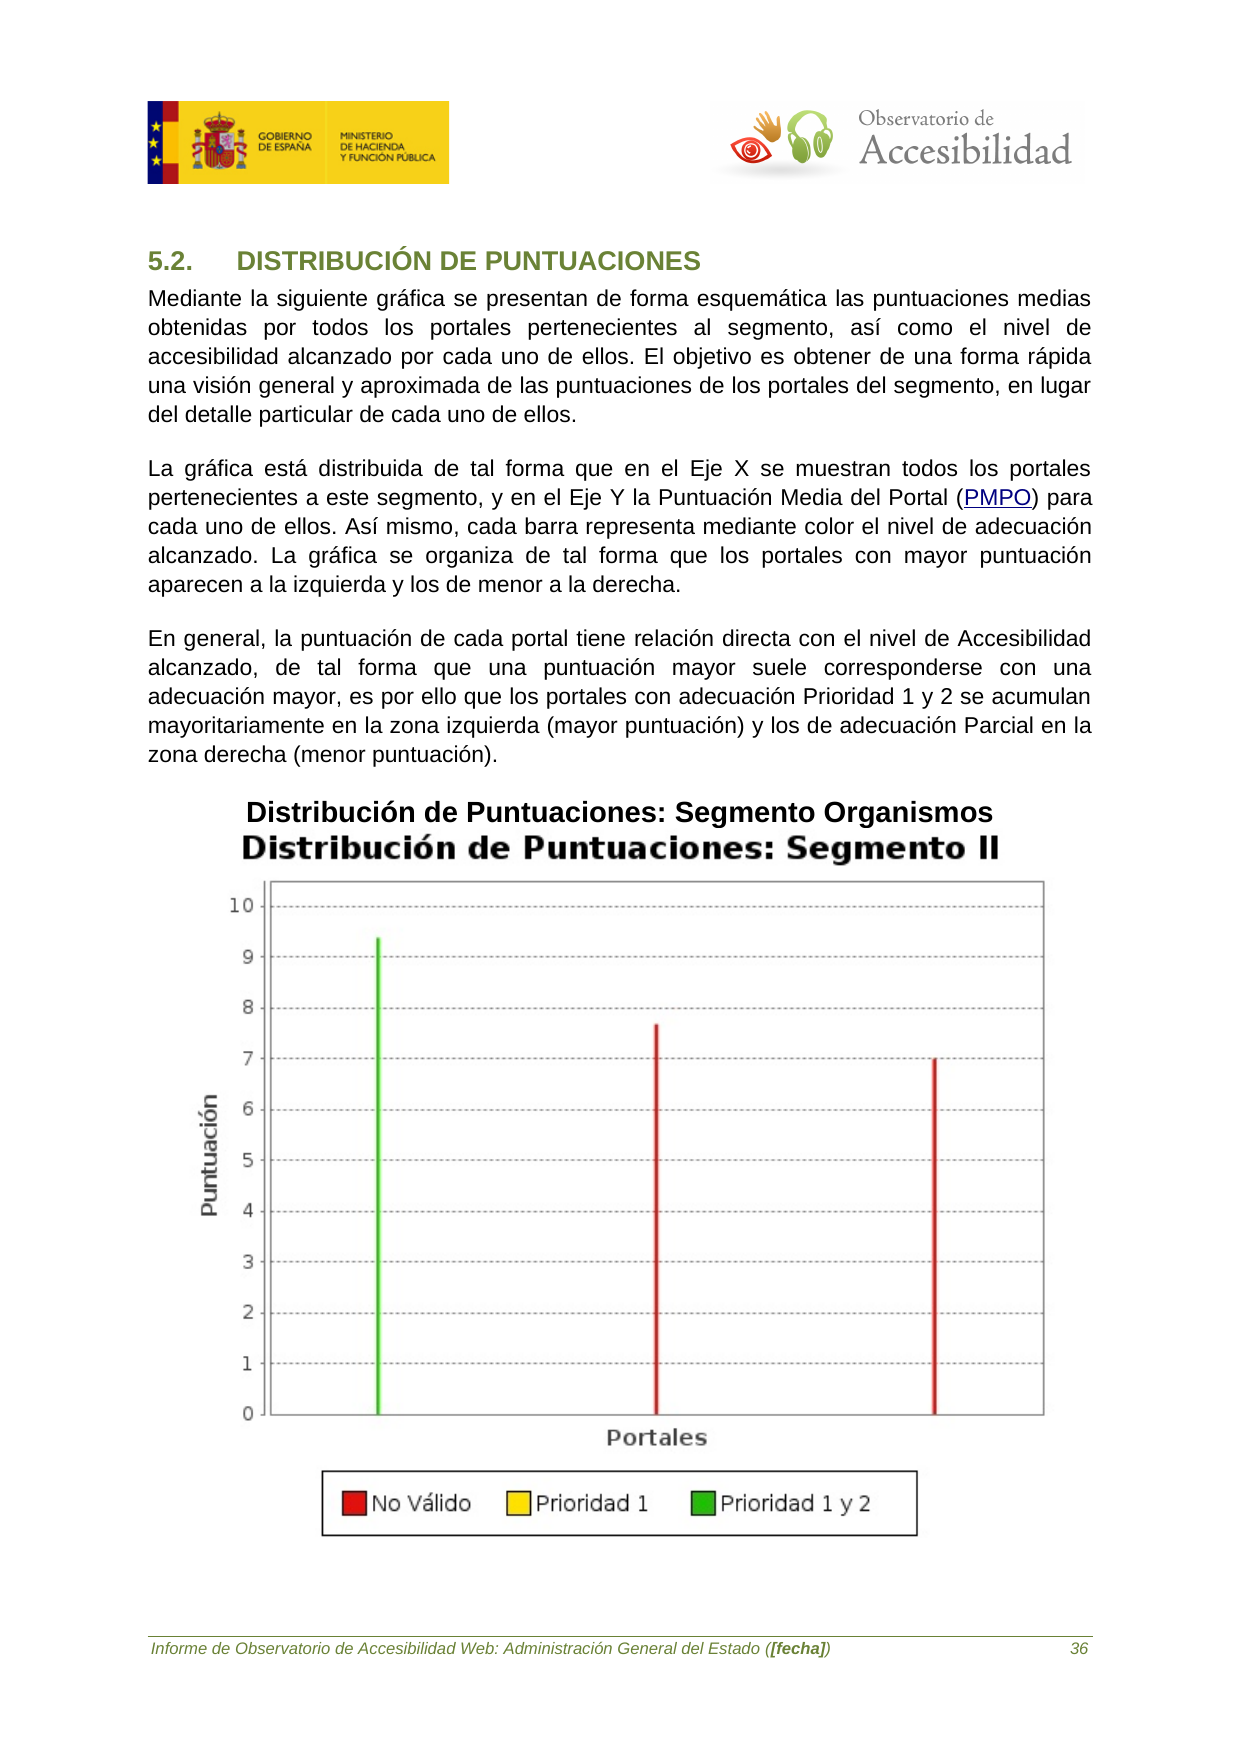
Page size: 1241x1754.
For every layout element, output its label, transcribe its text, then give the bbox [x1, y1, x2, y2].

text La gráfica está distribuida de tal forma que en el Eje X se muestran todos los portales pertenecientes a este segmento, y en el Eje Y la Puntuación Media del Portal (PMPO) para cada uno de ellos. Así mismo, cada barra representa mediante color el nivel de adecuación alcanzado. La gráfica se organiza de tal forma que los portales con mayor puntuación aparecen a la izquierda y los de menor a la derecha. [148, 455, 1092, 597]
text Distribución de Puntuaciones: Segmento Organismos [148, 795, 1092, 828]
picture [178, 828, 1062, 1538]
text Mediante la siguiente gráfica se presentan de forma esquemática las puntuaciones medias obtenidas por todos los portales pertenecientes al segmento, así como el nivel de accesibilidad alcanzado por cada uno de ellos. El objetivo es obtener de una forma rápida una visión general y aproximada de las puntuaciones de los portales del segmento, en lugar del detalle particular de cada uno de ellos. [148, 285, 1092, 427]
picture [710, 101, 1086, 184]
text En general, la puntuación de cada portal tiene relación directa con el nivel de Accesibilidad alcanzado, de tal forma que una puntuación mayor suele corresponderse con una adecuación mayor, es por ello que los portales con adecuación Prioridad 1 y 2 se acumulan mayoritariamente en la zona izquierda (mayor puntuación) y los de adecuación Parcial en la zona derecha (menor puntuación). [148, 625, 1092, 767]
subtitle Distribución de puntuaciones [148, 245, 1092, 276]
picture [147, 101, 450, 184]
